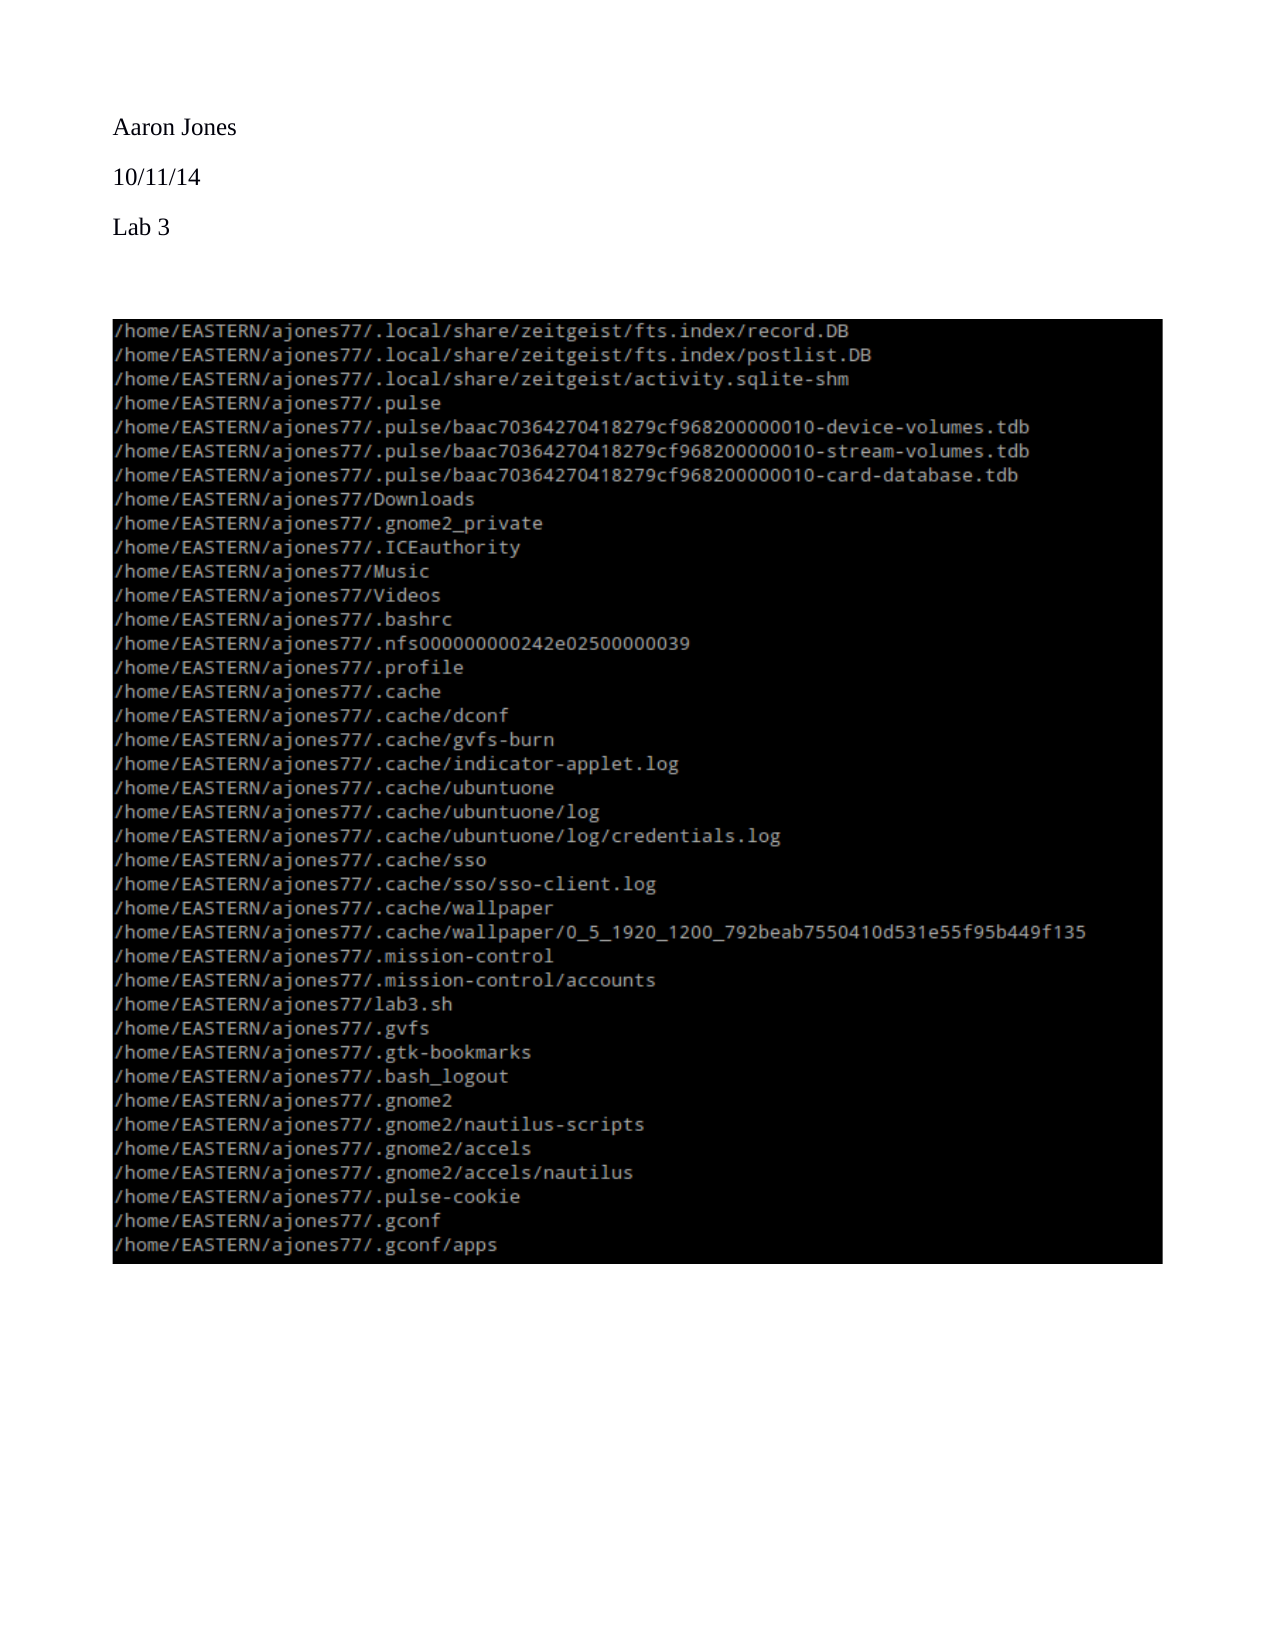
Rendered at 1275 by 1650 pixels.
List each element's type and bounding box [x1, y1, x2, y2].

picture [112, 319, 1163, 1264]
